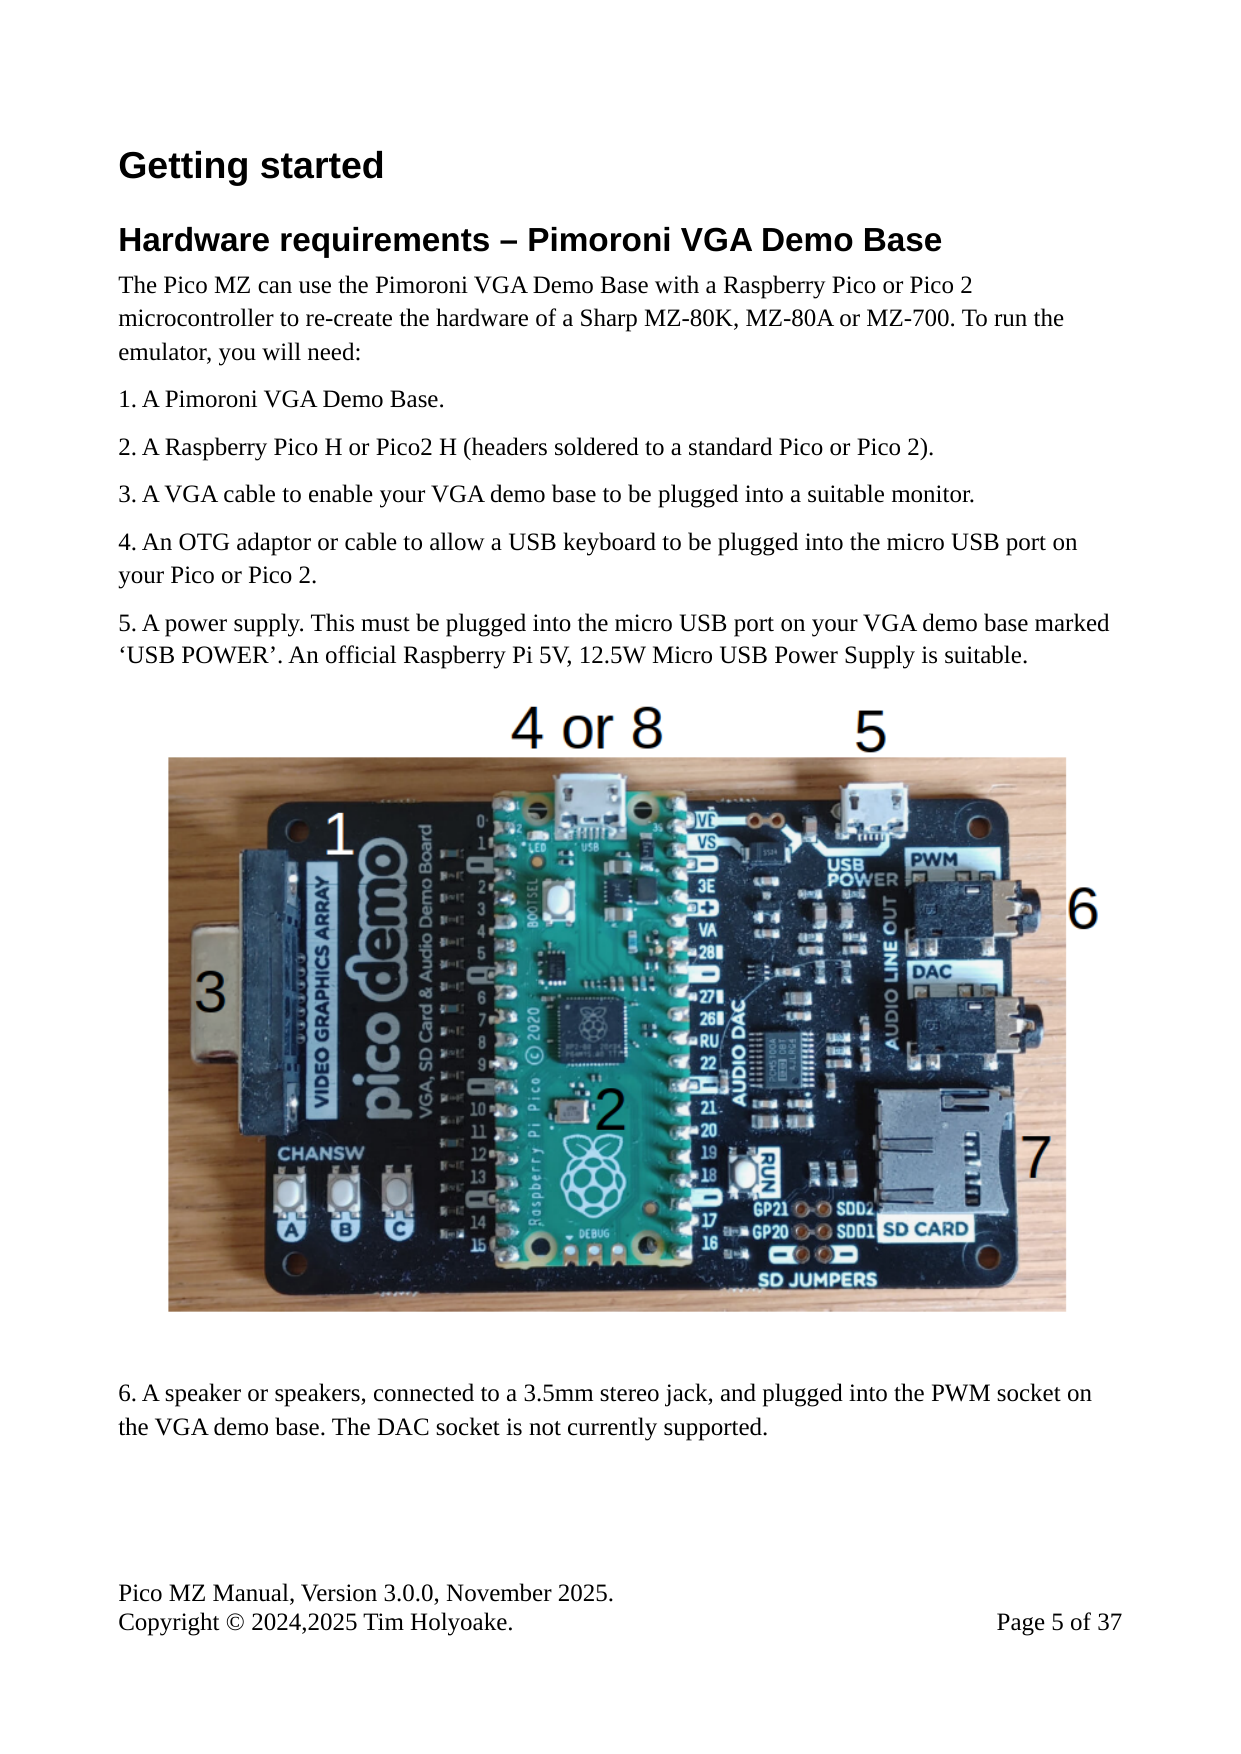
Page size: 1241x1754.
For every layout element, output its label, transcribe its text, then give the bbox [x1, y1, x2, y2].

text 3. A VGA cable to enable your VGA demo base to be plugged into a suitable monitor. [118, 479, 1122, 508]
subtitle Hardware requirements – Pimoroni VGA Demo Base [118, 219, 1122, 258]
text 6. A speaker or speakers, connected to a 3.5mm stereo jack, and plugged into the PWM socket on the VGA demo base. The DAC socket is not currently supported. [118, 1375, 1122, 1440]
text The Pico MZ can use the Pimoroni VGA Demo Base with a Raspberry Pico or Pico 2 microcontroller to re-create the hardware of a Sharp MZ-80K, MZ-80A or MZ-700. To run the emulator, you will need: [118, 271, 1122, 365]
text 5. A power supply. This must be plugged into the micro USB port on your VGA demo base marked ‘USB POWER’. An official Raspberry Pi 5V, 12.5W Micro USB Power Supply is suitable. [118, 608, 1122, 669]
picture [118, 688, 1123, 1375]
text 1. A Pimoroni VGA Demo Base. [118, 384, 1122, 413]
subtitle Getting started [118, 143, 1122, 186]
text 4. An OTG adaptor or cable to allow a USB keyboard to be plugged into the micro USB port on your Pico or Pico 2. [118, 527, 1122, 589]
text 2. A Raspberry Pico H or Pico2 H (headers soldered to a standard Pico or Pico 2). [118, 432, 1122, 461]
